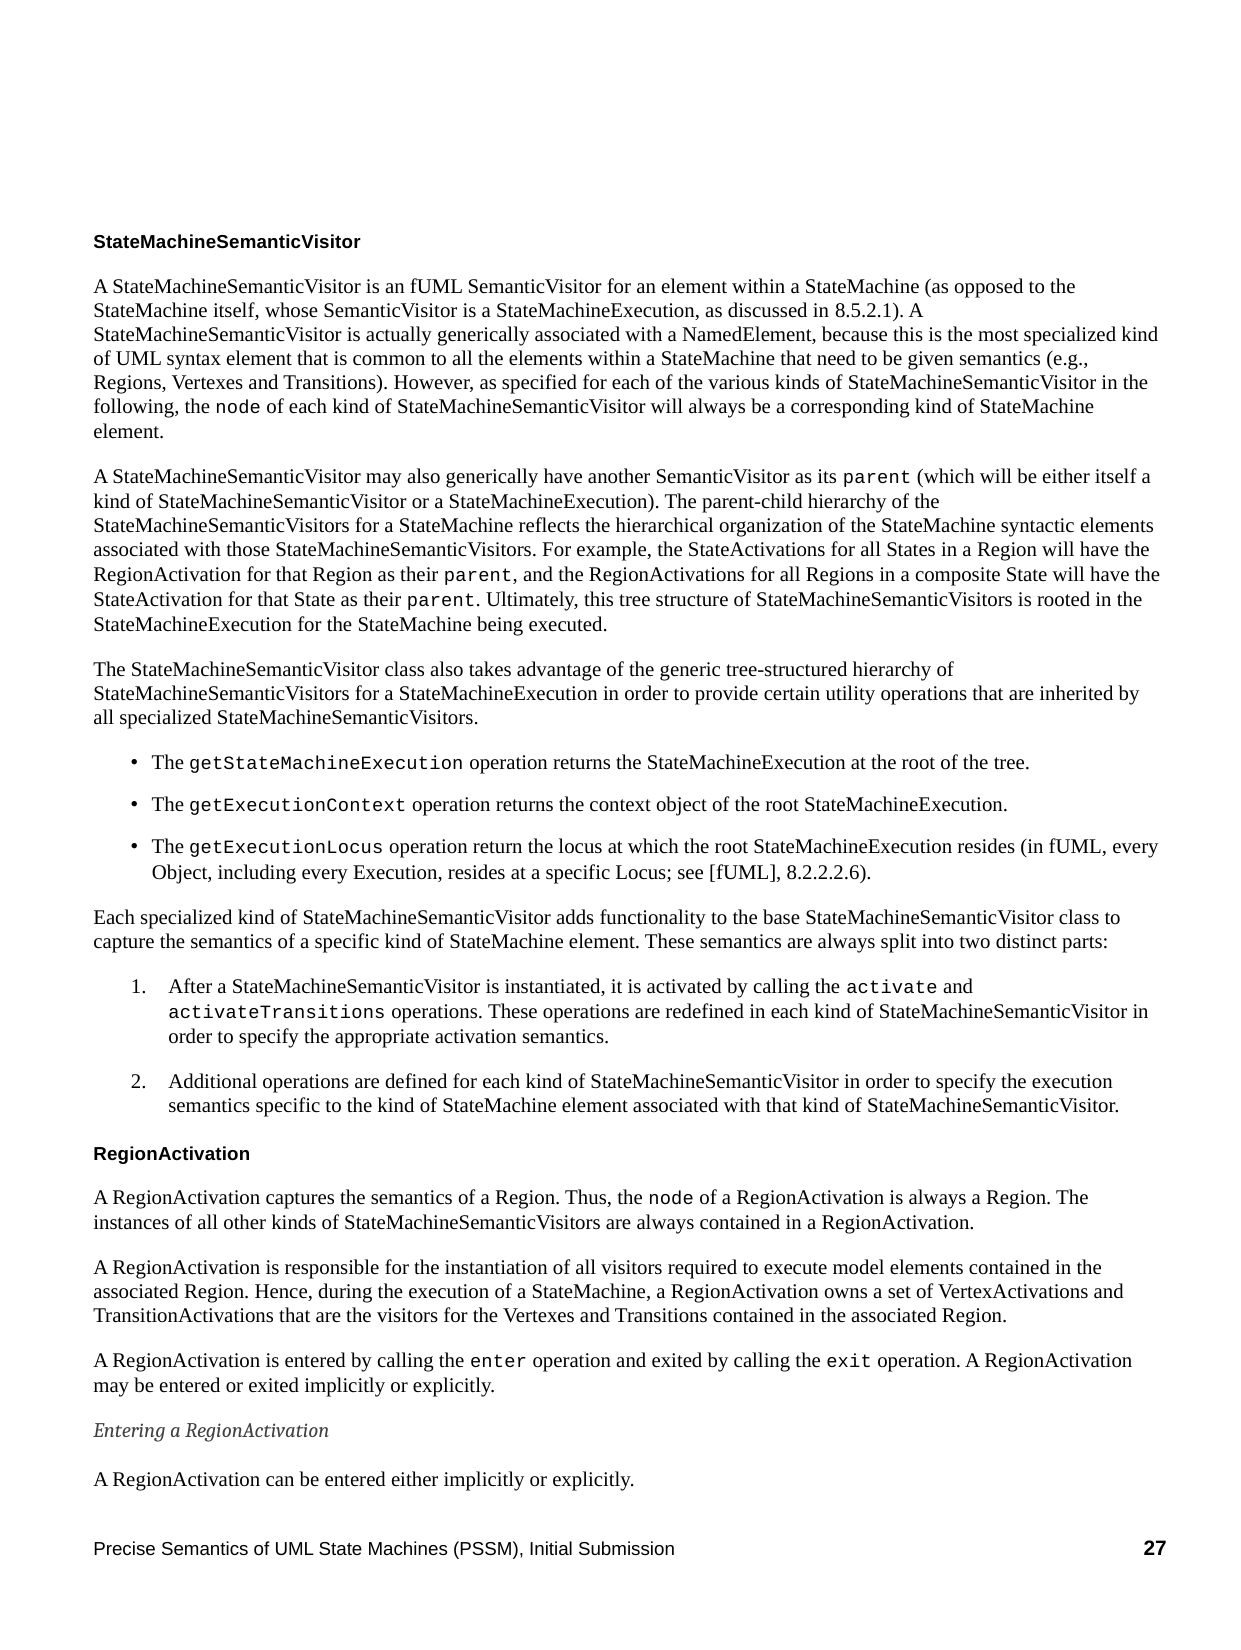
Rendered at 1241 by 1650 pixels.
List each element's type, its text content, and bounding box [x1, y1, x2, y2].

subtitle RegionActivation [93, 1142, 1164, 1164]
subtitle Entering a RegionActivation [93, 1418, 1164, 1442]
text A RegionActivation can be entered either implicitly or explicitly. [93, 1467, 1164, 1491]
list After a StateMachineSemanticVisitor is instantiated, it is activated by calling the activate and activateTransitions operations. These operations are redefined in each kind of StateMachineSemanticVisitor in order to specify the appropriate activation semantics. [131, 974, 1164, 1048]
list The getExecutionLocus operation return the locus at which the root StateMachineExecution resides (in fUML, every Object, including every Execution, resides at a specific Locus; see [fUML], 8.2.2.2.6). [131, 833, 1164, 884]
list The getExecutionContext operation returns the context object of the root StateMachineExecution. [131, 792, 1164, 817]
text A StateMachineSemanticVisitor is an fUML SemanticVisitor for an element within a StateMachine (as opposed to the StateMachine itself, whose SemanticVisitor is a StateMachineExecution, as discussed in 8.5.2.1). A StateMachineSemanticVisitor is actually generically associated with a NamedElement, because this is the most specialized kind of UML syntax element that is common to all the elements within a StateMachine that need to be given semantics (e.g., Regions, Vertexes and Transitions). However, as specified for each of the various kinds of StateMachineSemanticVisitor in the following, the node of each kind of StateMachineSemanticVisitor will always be a corresponding kind of StateMachine element. [93, 274, 1164, 443]
text A RegionActivation is responsible for the instantiation of all visitors required to execute model elements contained in the associated Region. Hence, during the execution of a StateMachine, a RegionActivation owns a set of VertexActivations and TransitionActivations that are the visitors for the Vertexes and Transitions contained in the associated Region. [93, 1255, 1164, 1327]
list Additional operations are defined for each kind of StateMachineSemanticVisitor in order to specify the execution semantics specific to the kind of StateMachine element associated with that kind of StateMachineSemanticVisitor. [131, 1069, 1164, 1117]
subtitle StateMachineSemanticVisitor [93, 231, 1164, 253]
text A StateMachineSemanticVisitor may also generically have another SemanticVisitor as its parent (which will be either itself a kind of StateMachineSemanticVisitor or a StateMachineExecution). The parent-child hierarchy of the StateMachineSemanticVisitors for a StateMachine reflects the hierarchical organization of the StateMachine syntactic elements associated with those StateMachineSemanticVisitors. For example, the StateActivations for all States in a Region will have the RegionActivation for that Region as their parent, and the RegionActivations for all Regions in a composite State will have the StateActivation for that State as their parent. Ultimately, this tree structure of StateMachineSemanticVisitors is rooted in the StateMachineExecution for the StateMachine being executed. [93, 464, 1164, 636]
text A RegionActivation captures the semantics of a Region. Thus, the node of a RegionActivation is always a Region. The instances of all other kinds of StateMachineSemanticVisitors are always contained in a RegionActivation. [93, 1185, 1164, 1234]
list The getStateMachineExecution operation returns the StateMachineExecution at the root of the tree. [131, 750, 1164, 775]
text A RegionActivation is entered by calling the enter operation and exited by calling the exit operation. A RegionActivation may be entered or exited implicitly or explicitly. [93, 1348, 1164, 1397]
text The StateMachineSemanticVisitor class also takes advantage of the generic tree-structured hierarchy of StateMachineSemanticVisitors for a StateMachineExecution in order to provide certain utility operations that are inherited by all specialized StateMachineSemanticVisitors. [93, 657, 1164, 729]
text Each specialized kind of StateMachineSemanticVisitor adds functionality to the base StateMachineSemanticVisitor class to capture the semantics of a specific kind of StateMachine element. These semantics are always split into two distinct parts: [93, 905, 1164, 953]
